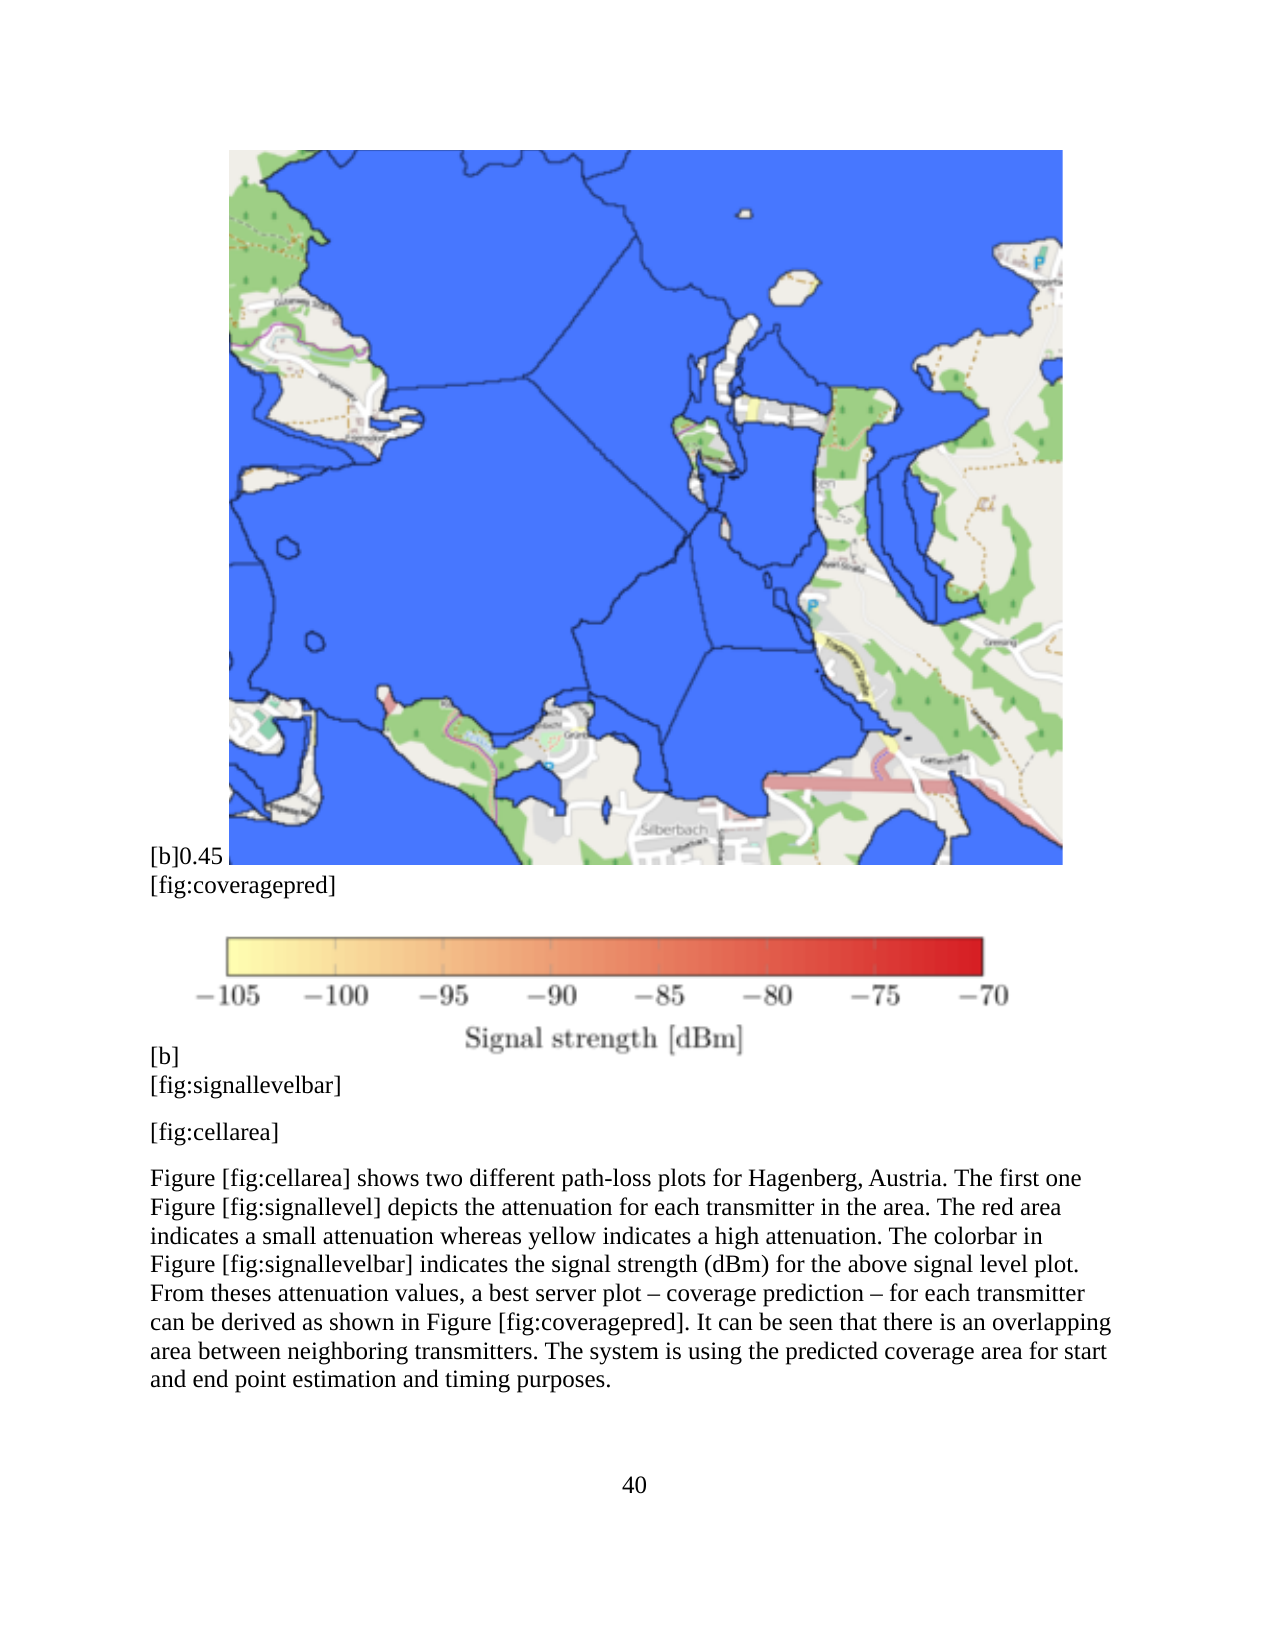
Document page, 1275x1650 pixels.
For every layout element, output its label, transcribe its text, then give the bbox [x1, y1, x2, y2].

picture [229, 150, 1063, 865]
text Figure [fig:cellarea] shows two different path-loss plots for Hagenberg, Austria. The first one Figure [fig:signallevel] depicts the attenuation for each transmitter in the area. The red area indicates a small attenuation whereas yellow indicates a high attenuation. The colorbar in Figure [fig:signallevelbar] indicates the signal strength (dBm) for the above signal level plot. From theses attenuation values, a best server plot – coverage prediction – for each transmitter can be derived as shown in Figure [fig:coveragepred]. It can be seen that there is an overlapping area between neighboring transmitters. The system is using the predicted coverage area for start and end point estimation and timing purposes. [150, 1163, 1125, 1393]
picture [185, 916, 1019, 1065]
text [fig:cellarea] [150, 1117, 1125, 1145]
text [b]0.45 [fig:coveragepred] [150, 150, 1125, 899]
text [b] [fig:signallevelbar] [150, 917, 1125, 1099]
